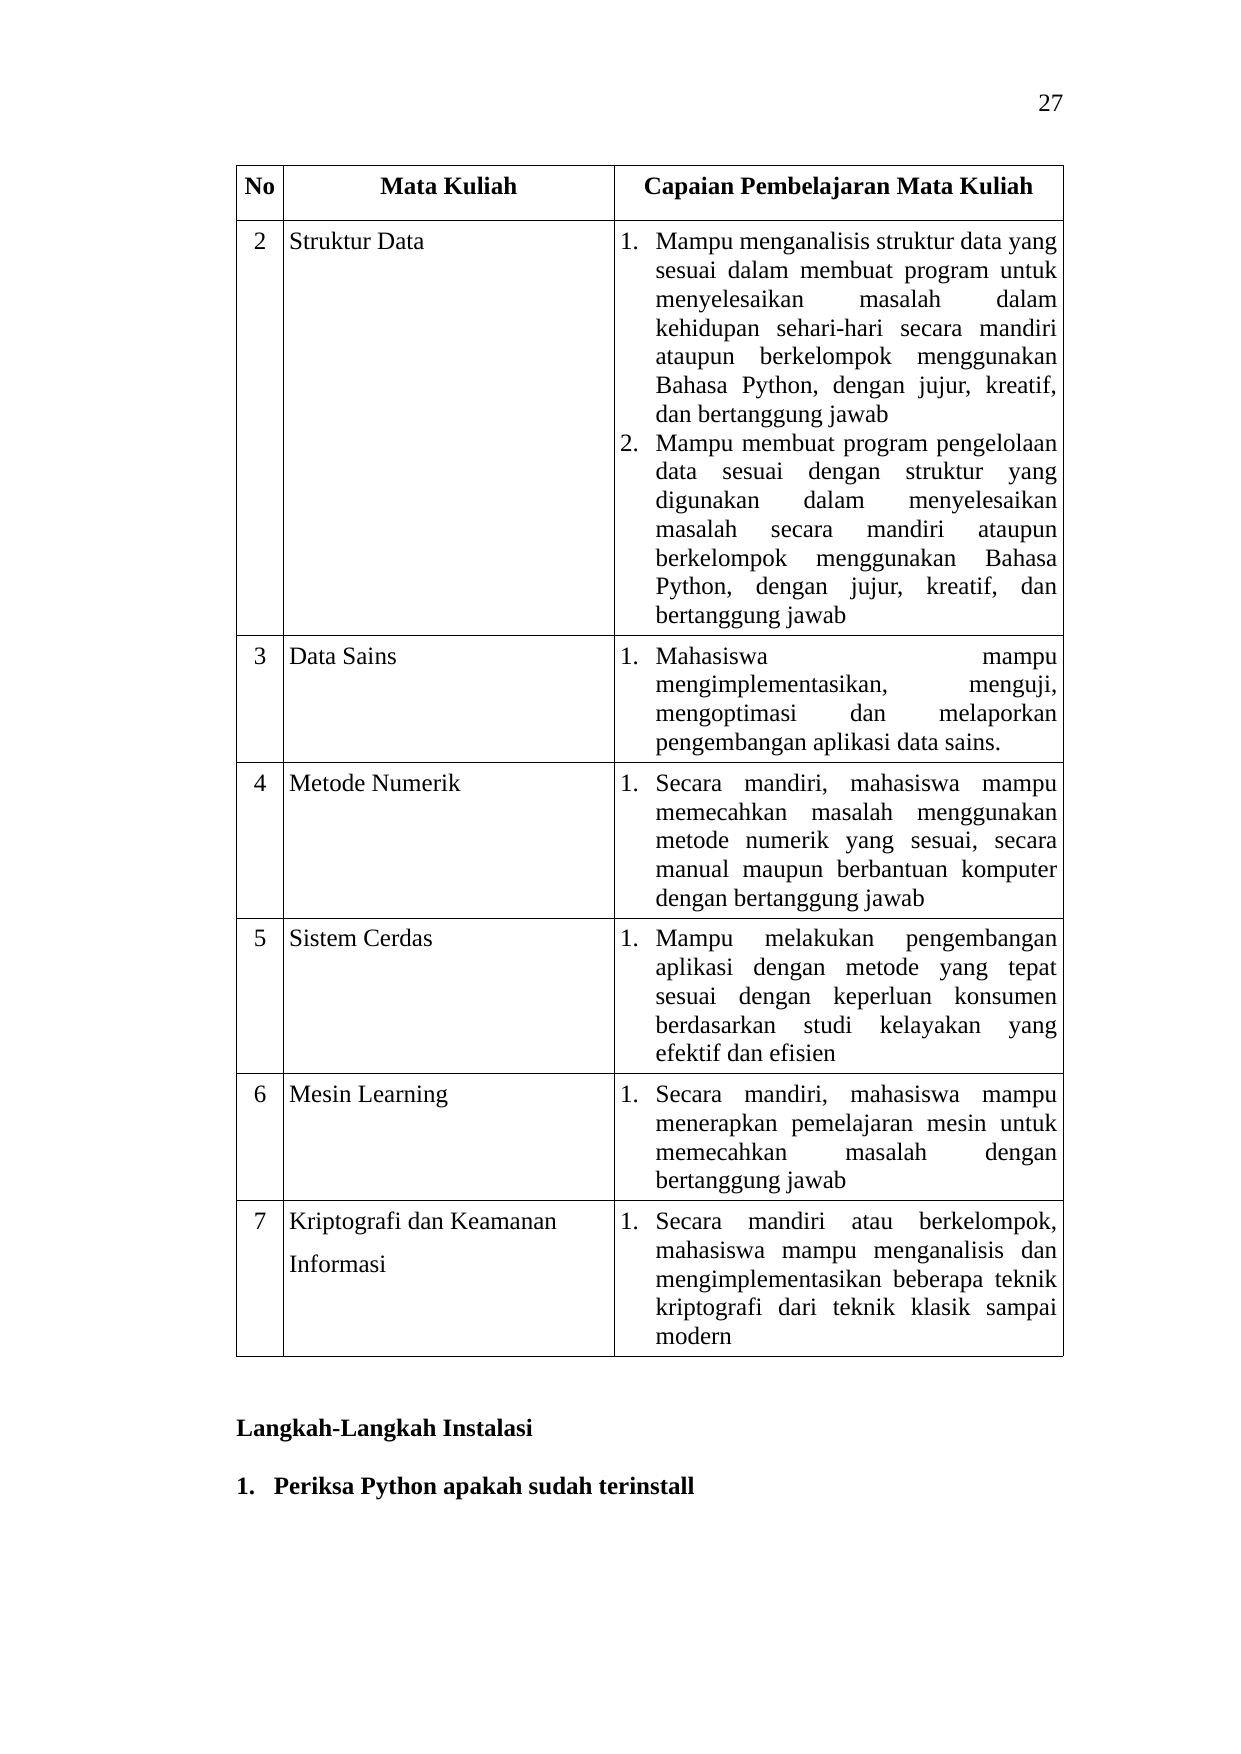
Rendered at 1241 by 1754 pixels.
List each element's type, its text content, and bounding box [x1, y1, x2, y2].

table_cell Mesin Learning [284, 1074, 614, 1200]
table_header No [237, 166, 283, 220]
table_cell 3 [237, 636, 283, 762]
table_header Mata Kuliah [284, 166, 614, 220]
table_cell 6 [237, 1074, 283, 1200]
table_cell Mampu menganalisis struktur data yang sesuai dalam membuat program untuk menyelesaikan masalah dalam kehidupan sehari-hari secara mandiri ataupun berkelompok menggunakan Bahasa Python, dengan jujur, kreatif, dan bertanggung jawab Mampu membuat program pengelolaan data sesuai dengan struktur yang digunakan dalam menyelesaikan masalah secara mandiri ataupun berkelompok menggunakan Bahasa Python, dengan jujur, kreatif, dan bertanggung jawab [615, 221, 1063, 635]
table_cell Data Sains [284, 636, 614, 762]
table_cell Kriptografi dan Keamanan Informasi [284, 1201, 614, 1356]
table_cell 7 [237, 1201, 283, 1356]
table_cell Struktur Data [284, 221, 614, 635]
table_cell Secara mandiri, mahasiswa mampu menerapkan pemelajaran mesin untuk memecahkan masalah dengan bertanggung jawab [615, 1074, 1063, 1200]
table_cell Sistem Cerdas [284, 919, 614, 1073]
table_cell Mahasiswa mampu mengimplementasikan, menguji, mengoptimasi dan melaporkan pengembangan aplikasi data sains. [615, 636, 1063, 762]
table_cell Secara mandiri, mahasiswa mampu memecahkan masalah menggunakan metode numerik yang sesuai, secara manual maupun berbantuan komputer dengan bertanggung jawab [615, 763, 1063, 917]
list Periksa Python apakah sudah terinstall [236, 1471, 1063, 1500]
table_header Capaian Pembelajaran Mata Kuliah [615, 166, 1063, 220]
table_cell Metode Numerik [284, 763, 614, 917]
text Langkah-Langkah Instalasi [236, 1413, 1063, 1442]
table_cell Mampu melakukan pengembangan aplikasi dengan metode yang tepat sesuai dengan keperluan konsumen berdasarkan studi kelayakan yang efektif dan efisien [615, 919, 1063, 1073]
table_cell 4 [237, 763, 283, 917]
table_cell Secara mandiri atau berkelompok, mahasiswa mampu menganalisis dan mengimplementasikan beberapa teknik kriptografi dari teknik klasik sampai modern [615, 1201, 1063, 1356]
table_cell 2 [237, 221, 283, 635]
table_cell 5 [237, 919, 283, 1073]
